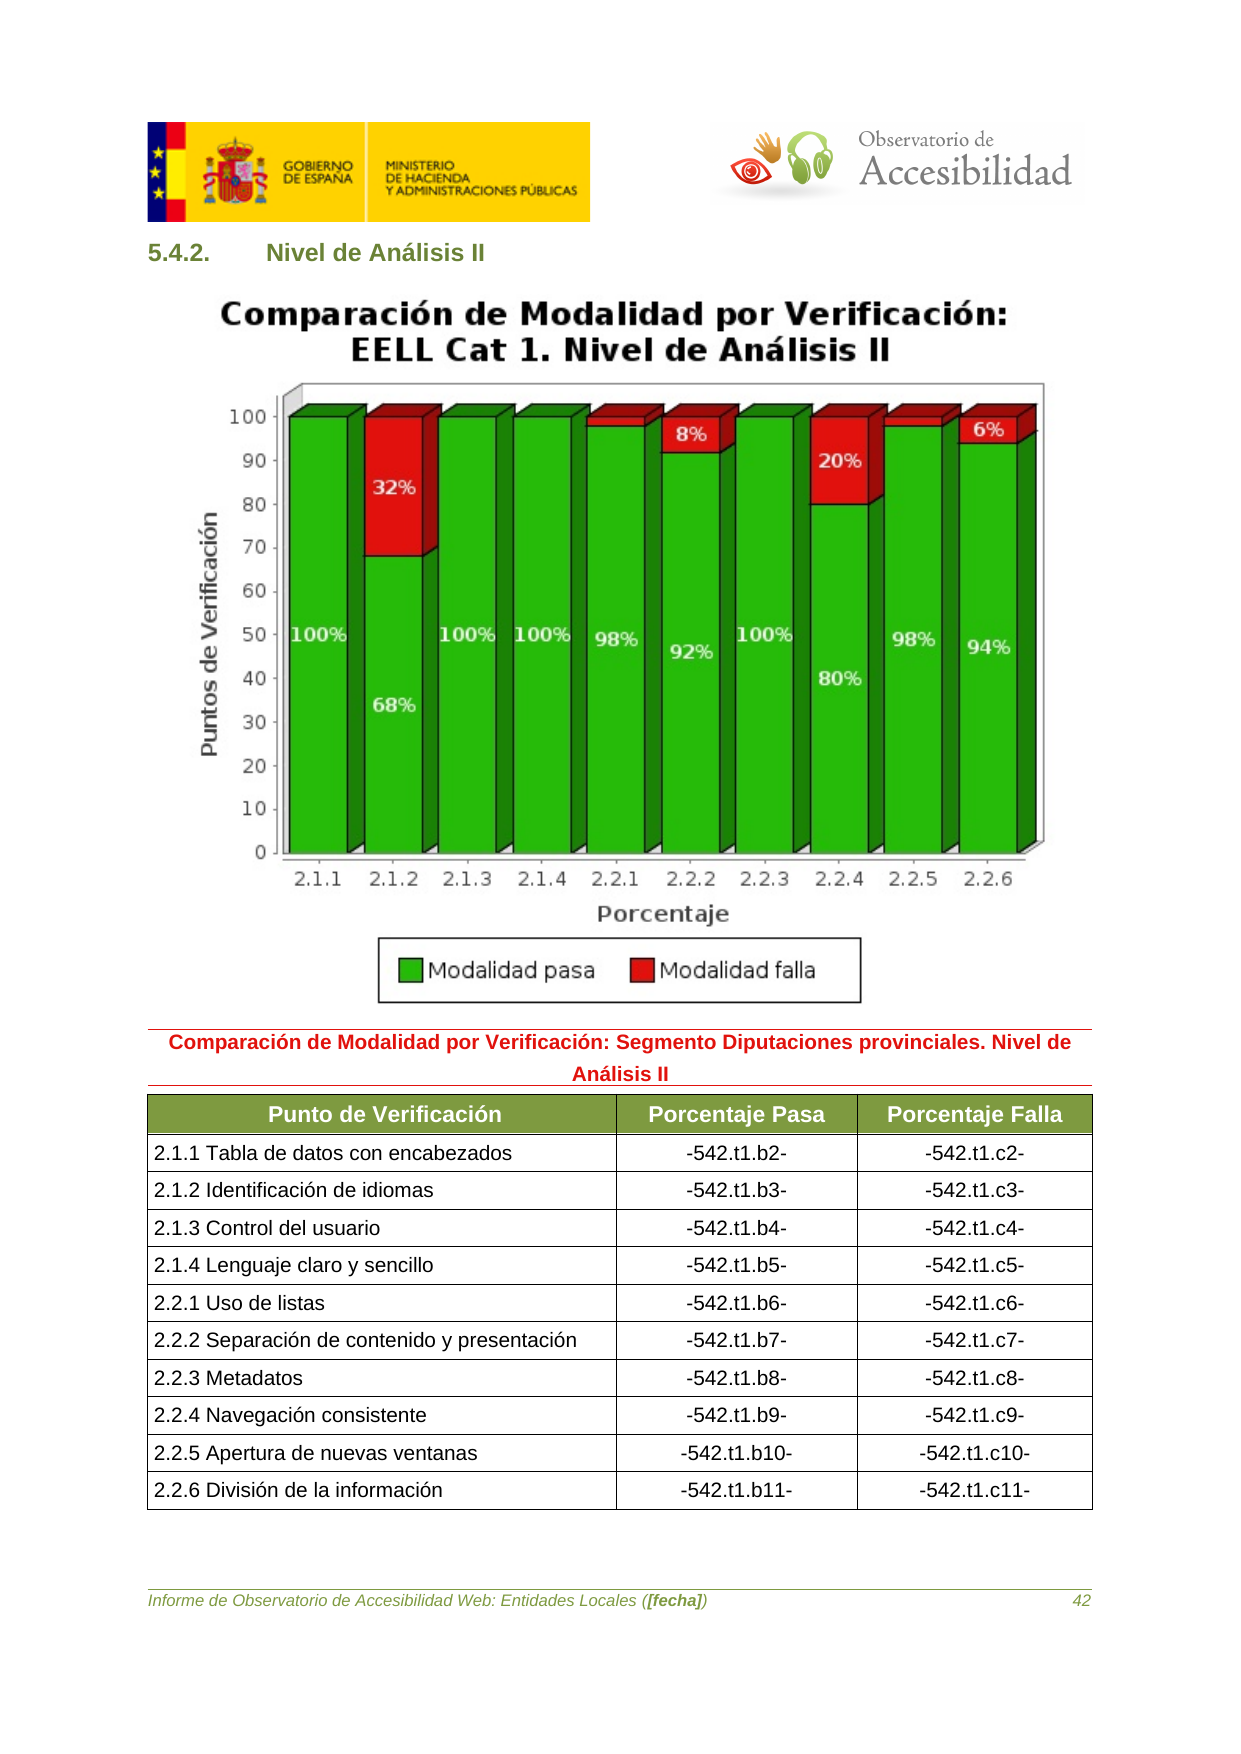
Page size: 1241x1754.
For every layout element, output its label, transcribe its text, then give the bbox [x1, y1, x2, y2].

table_cell -542.t1.c3- [858, 1172, 1092, 1208]
table_cell -542.t1.c9- [858, 1397, 1092, 1433]
table_cell -542.t1.b7- [617, 1322, 857, 1358]
table_cell -542.t1.b9- [617, 1397, 857, 1433]
picture [178, 294, 1062, 1005]
table_cell -542.t1.b8- [617, 1360, 857, 1396]
table_cell 2.2.4 Navegación consistente [148, 1397, 616, 1433]
picture [147, 122, 591, 222]
list Nivel de Análisis II [148, 238, 1092, 267]
table_header Porcentaje Falla [858, 1095, 1092, 1133]
table_cell -542.t1.c6- [858, 1285, 1092, 1321]
table_cell -542.t1.b10- [617, 1435, 857, 1471]
table_cell -542.t1.c7- [858, 1322, 1092, 1358]
picture [710, 122, 1086, 205]
table_cell 2.1.1 Tabla de datos con encabezados [148, 1135, 616, 1171]
table_cell 2.1.2 Identificación de idiomas [148, 1172, 616, 1208]
table_cell -542.t1.b4- [617, 1210, 857, 1246]
table_cell -542.t1.c8- [858, 1360, 1092, 1396]
table_cell -542.t1.b11- [617, 1472, 857, 1508]
table_cell 2.2.3 Metadatos [148, 1360, 616, 1396]
table_header Porcentaje Pasa [617, 1095, 857, 1133]
text Comparación de Modalidad por Verificación: Segmento Diputaciones provinciales. Nivel de Análisis II [148, 1030, 1092, 1085]
table_cell 2.1.3 Control del usuario [148, 1210, 616, 1246]
table_cell 2.2.2 Separación de contenido y presentación [148, 1322, 616, 1358]
table_cell -542.t1.c2- [858, 1135, 1092, 1171]
table_cell -542.t1.b6- [617, 1285, 857, 1321]
table_cell -542.t1.b5- [617, 1247, 857, 1283]
table_cell -542.t1.c10- [858, 1435, 1092, 1471]
table_header Punto de Verificación [148, 1095, 616, 1133]
table_cell -542.t1.c4- [858, 1210, 1092, 1246]
table_cell -542.t1.b2- [617, 1135, 857, 1171]
table_cell 2.2.6 División de la información [148, 1472, 616, 1508]
table_cell 2.2.5 Apertura de nuevas ventanas [148, 1435, 616, 1471]
table_cell 2.2.1 Uso de listas [148, 1285, 616, 1321]
table_cell -542.t1.c11- [858, 1472, 1092, 1508]
table_cell 2.1.4 Lenguaje claro y sencillo [148, 1247, 616, 1283]
table_cell -542.t1.c5- [858, 1247, 1092, 1283]
table_cell -542.t1.b3- [617, 1172, 857, 1208]
